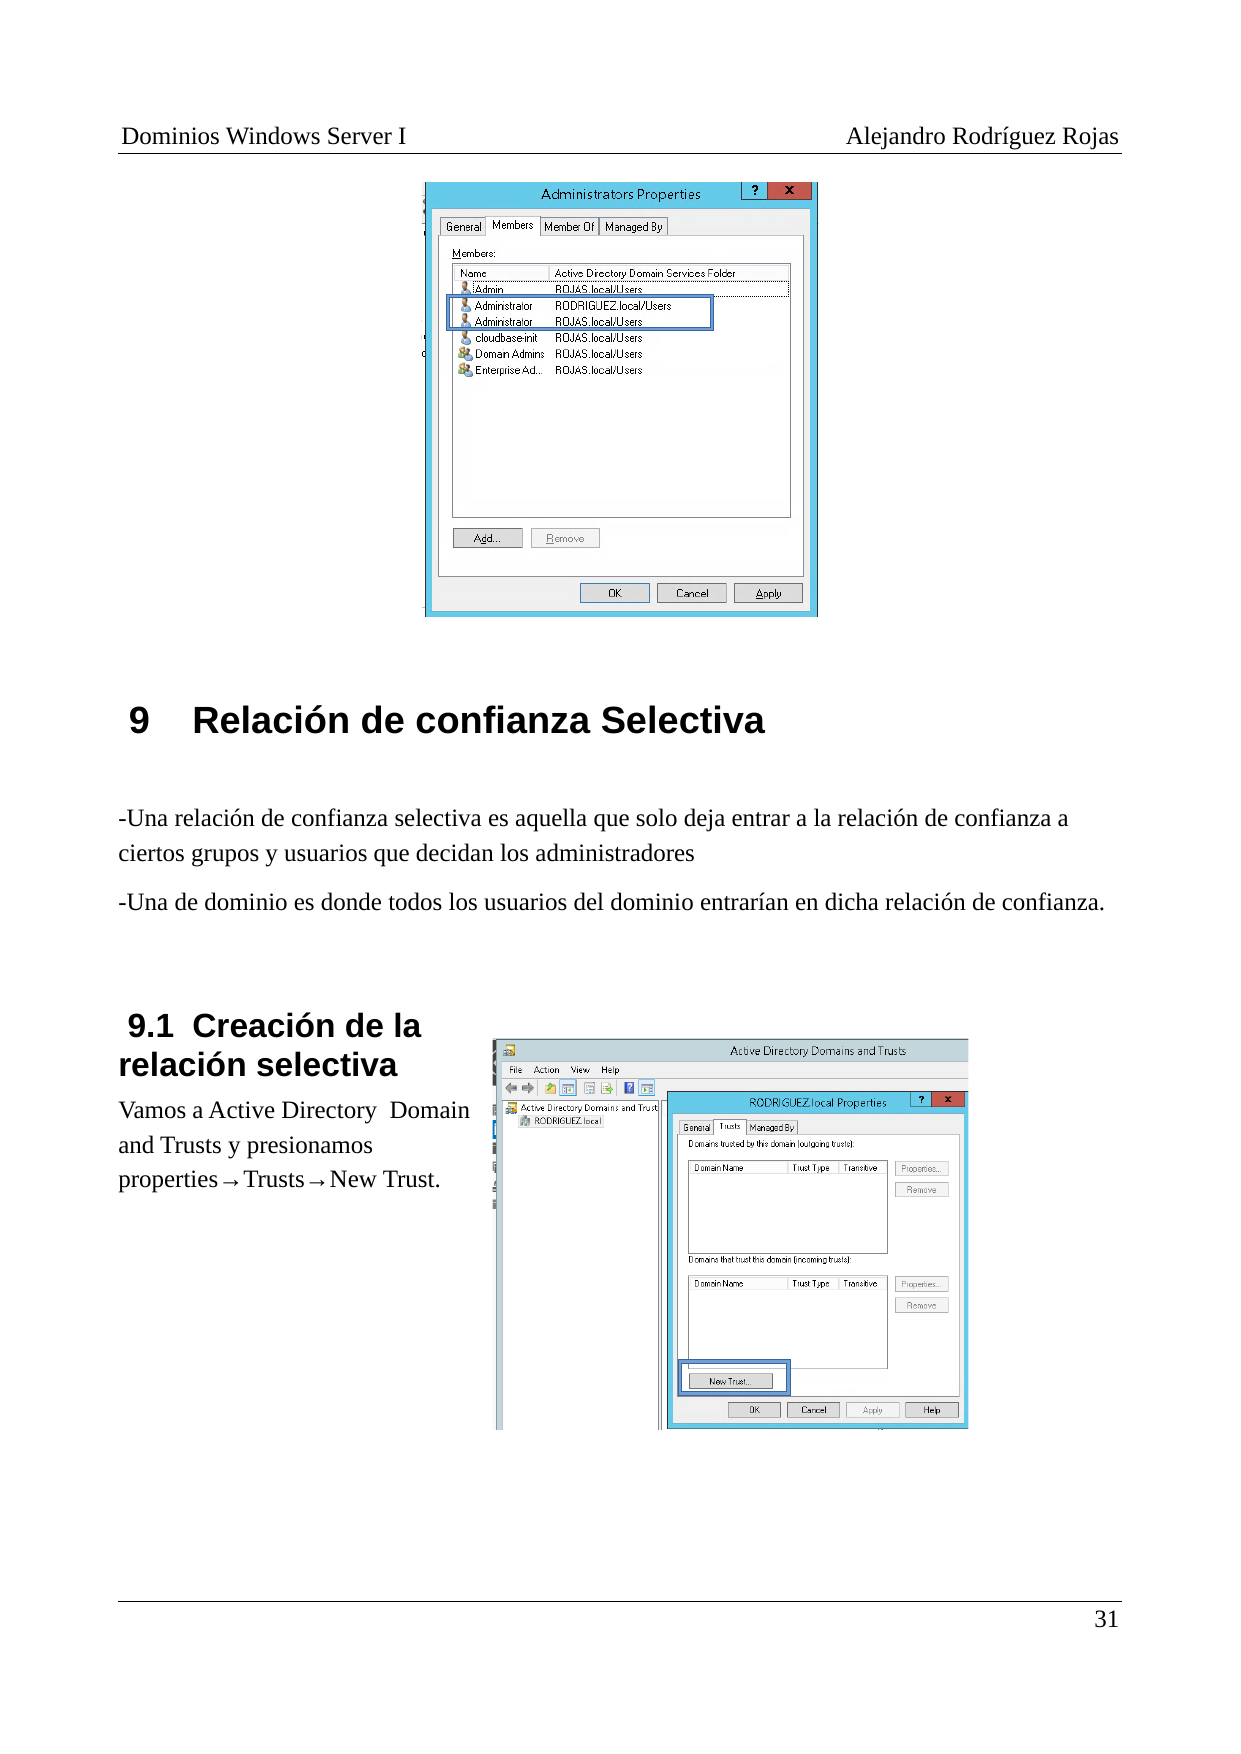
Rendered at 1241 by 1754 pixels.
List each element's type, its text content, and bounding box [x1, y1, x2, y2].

subtitle Creación de la relación selectiva [118, 1006, 1122, 1083]
subtitle Relación de confianza Selectiva [118, 698, 1122, 742]
text -Una relación de confianza selectiva es aquella que solo deja entrar a la relación de confianza a ciertos grupos y usuarios que decidan los administradores [118, 803, 1122, 867]
picture [492, 1038, 531, 1430]
picture [450, 298, 545, 327]
text Vamos a Active Directory Domain and Trusts y presionamos properties→Trusts→New Trust. [118, 1096, 492, 1193]
text -Una de dominio es donde todos los usuarios del dominio entrarían en dicha relación de confianza. [118, 887, 1122, 916]
picture [421, 182, 545, 617]
text [531, 1096, 1122, 1193]
